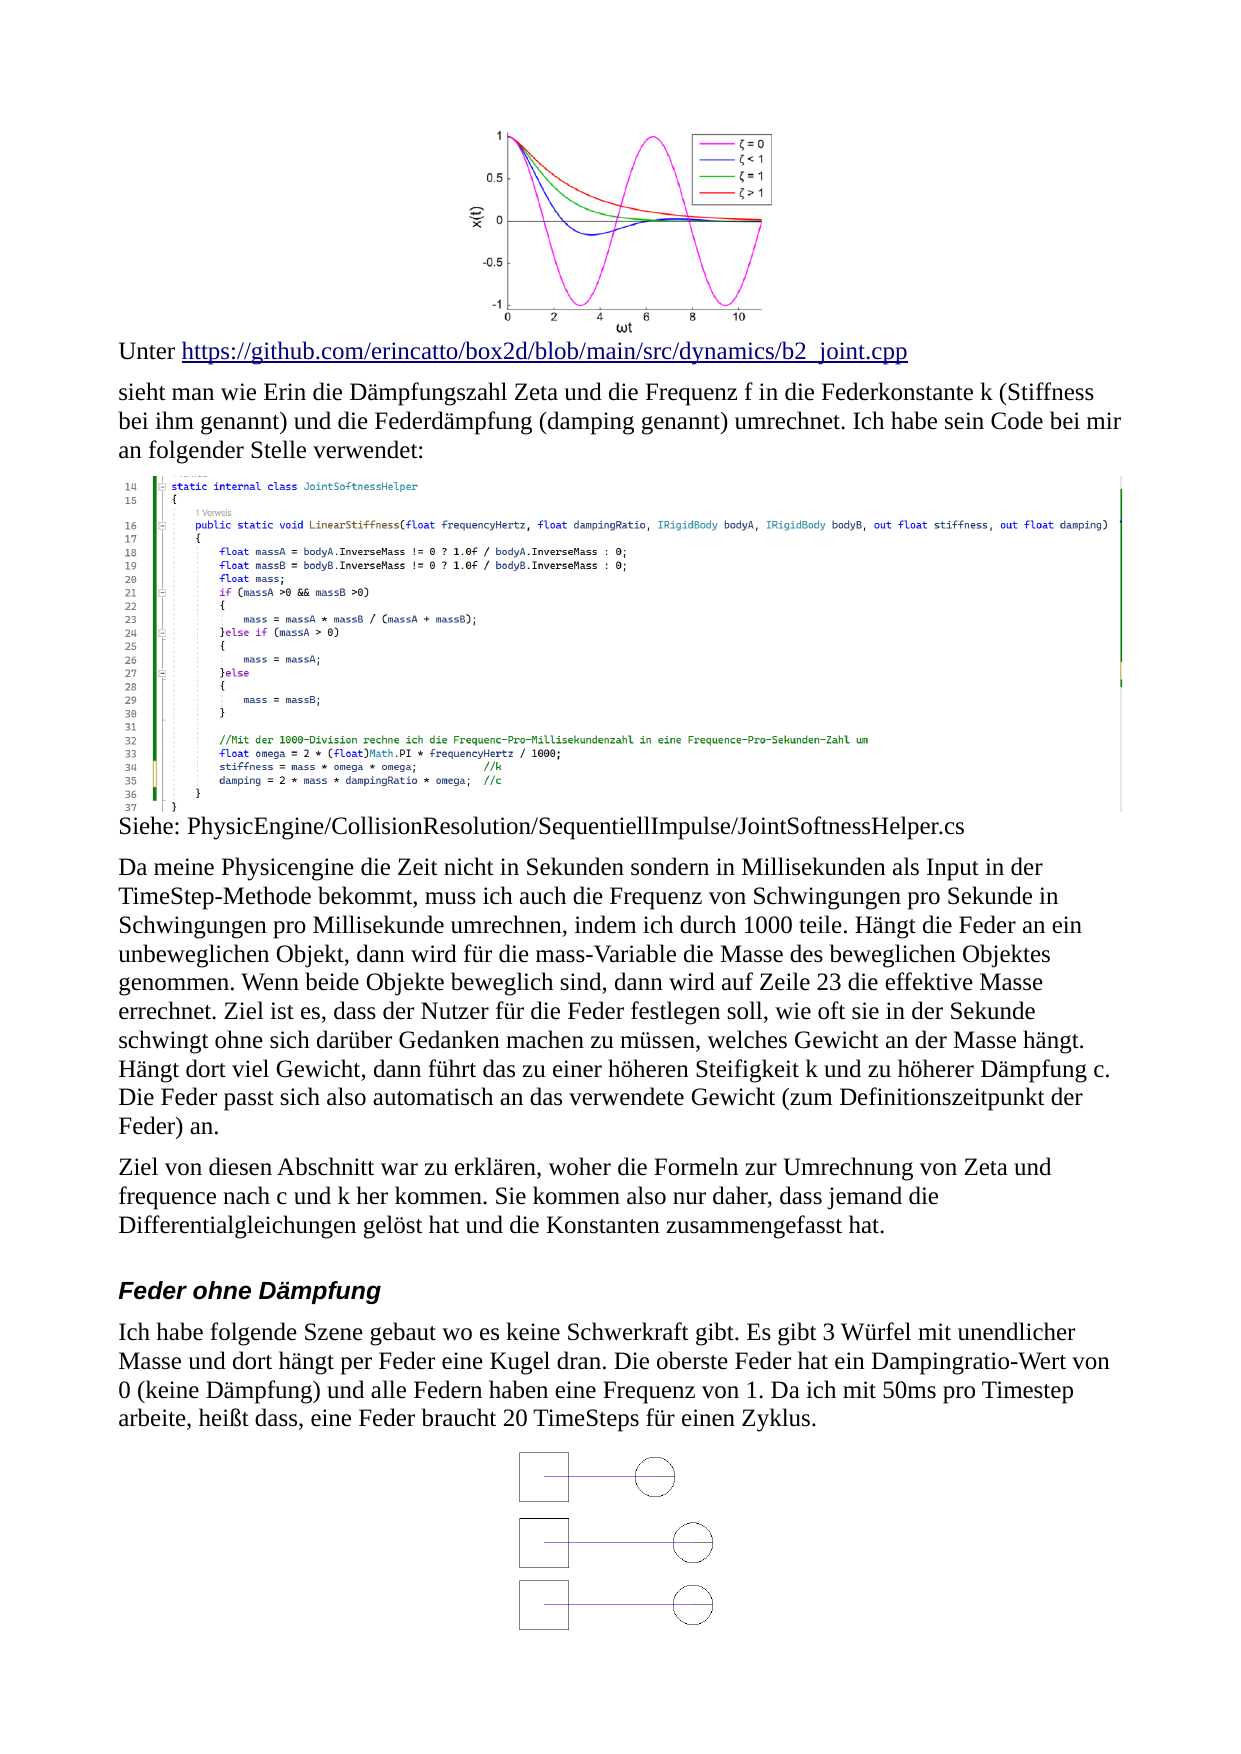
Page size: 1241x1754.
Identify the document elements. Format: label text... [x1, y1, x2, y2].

picture [118, 476, 1123, 812]
text sieht man wie Erin die Dämpfungszahl Zeta und die Frequenz f in die Federkonstante k (Stiffness bei ihm genannt) und die Federdämpfung (damping genannt) umrechnet. Ich habe sein Code bei mir an folgender Stelle verwendet: [118, 377, 1122, 464]
picture [512, 1444, 729, 1636]
text Siehe: PhysicEngine/CollisionResolution/SequentiellImpulse/JointSoftnessHelper.cs [118, 812, 1122, 840]
picture [466, 118, 775, 337]
text Ziel von diesen Abschnitt war zu erklären, woher die Formeln zur Umrechnung von Zeta und frequence nach c und k her kommen. Sie kommen also nur daher, dass jemand die Differentialgleichungen gelöst hat und die Konstanten zusammengefasst hat. [118, 1152, 1122, 1239]
subtitle Feder ohne Dämpfung [118, 1276, 1122, 1305]
text Da meine Physicengine die Zeit nicht in Sekunden sondern in Millisekunden als Input in der TimeStep-Methode bekommt, muss ich auch die Frequenz von Schwingungen pro Sekunde in Schwingungen pro Millisekunde umrechnen, indem ich durch 1000 teile. Hängt die Feder an ein unbeweglichen Objekt, dann wird für die mass-Variable die Masse des beweglichen Objektes genommen. Wenn beide Objekte beweglich sind, dann wird auf Zeile 23 die effektive Masse errechnet. Ziel ist es, dass der Nutzer für die Feder festlegen soll, wie oft sie in der Sekunde schwingt ohne sich darüber Gedanken machen zu müssen, welches Gewicht an der Masse hängt. Hängt dort viel Gewicht, dann führt das zu einer höheren Steifigkeit k und zu höherer Dämpfung c. Die Feder passt sich also automatisch an das verwendete Gewicht (zum Definitionszeitpunkt der Feder) an. [118, 852, 1122, 1140]
text Unter https://github.com/erincatto/box2d/blob/main/src/dynamics/b2_joint.cpp [118, 118, 1122, 365]
text Ich habe folgende Szene gebaut wo es keine Schwerkraft gibt. Es gibt 3 Würfel mit unendlicher Masse und dort hängt per Feder eine Kugel dran. Die oberste Feder hat ein Dampingratio-Wert von 0 (keine Dämpfung) und alle Federn haben eine Frequenz von 1. Da ich mit 50ms pro Timestep arbeite, heißt dass, eine Feder braucht 20 TimeSteps für einen Zyklus. [118, 1317, 1122, 1432]
